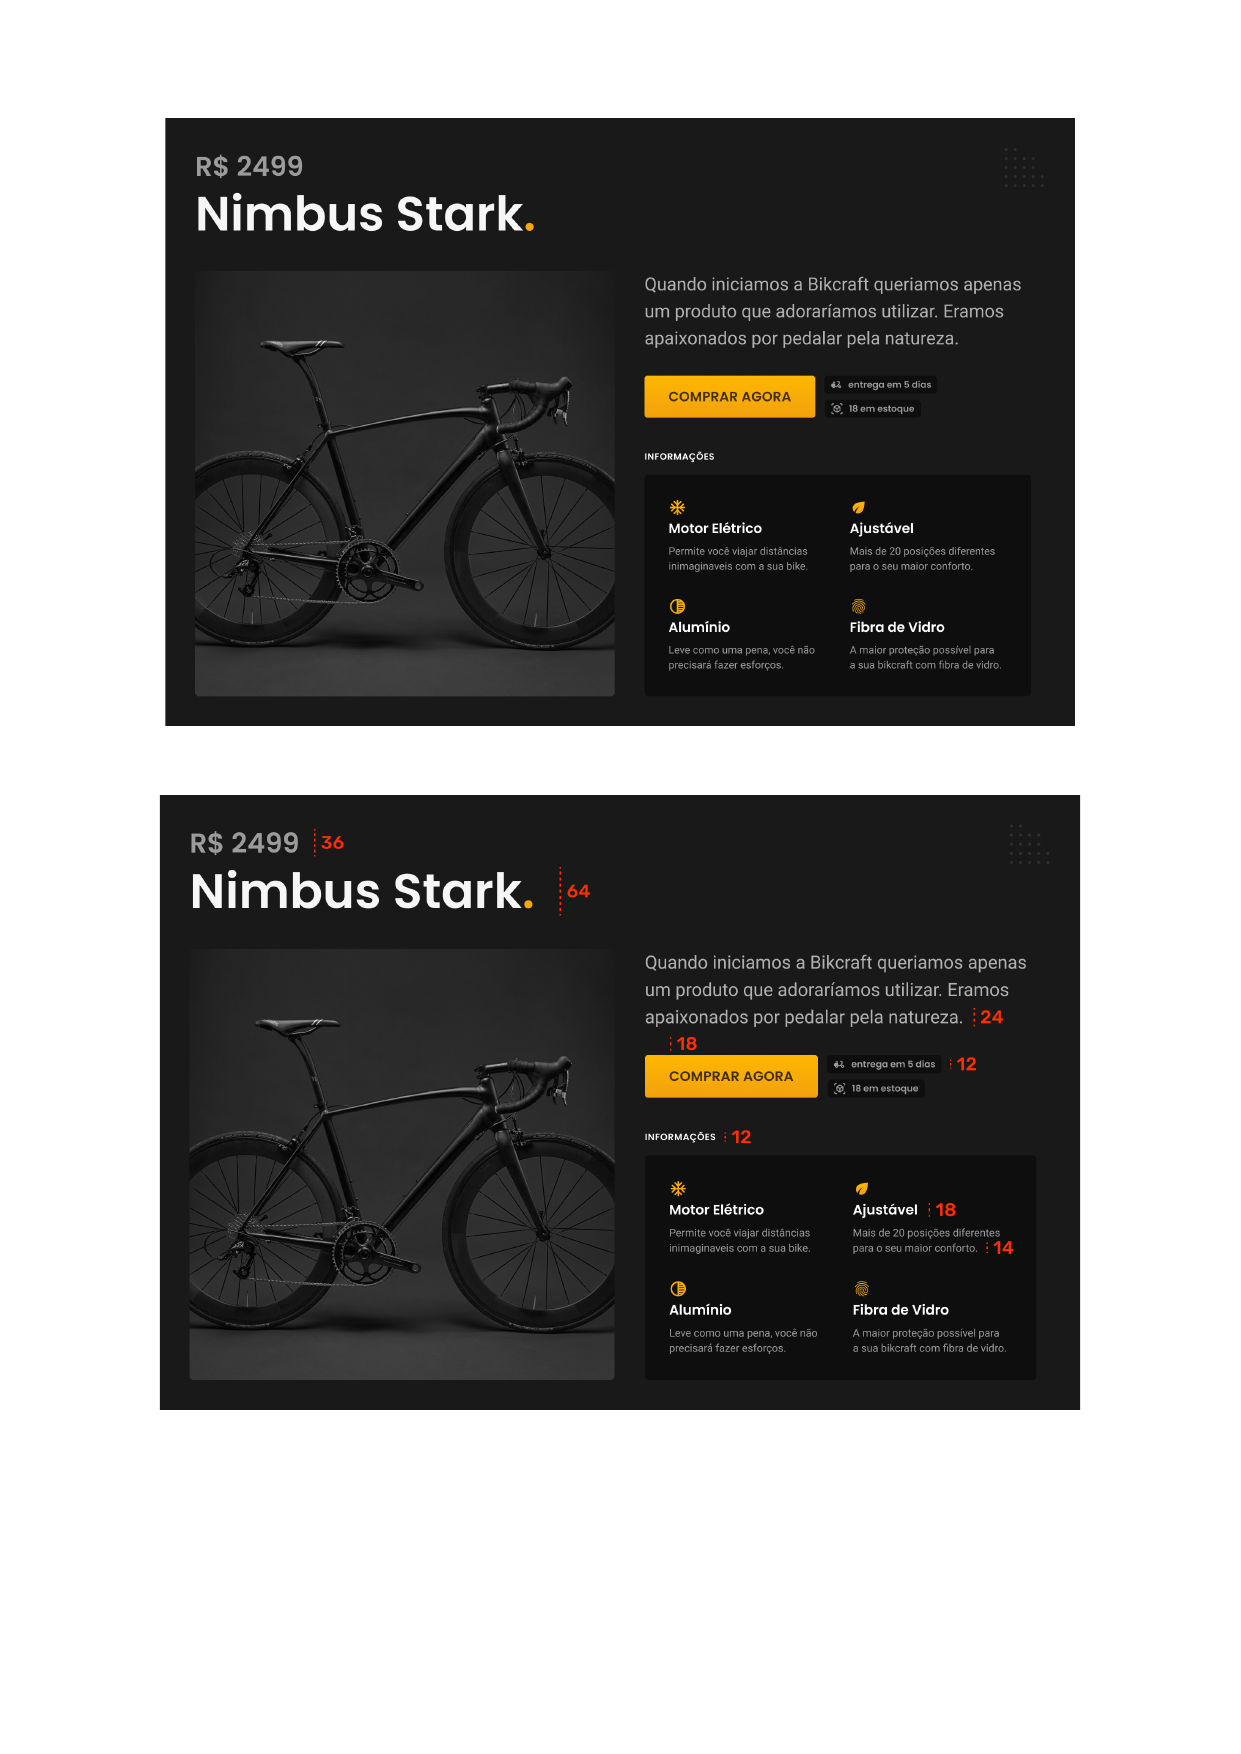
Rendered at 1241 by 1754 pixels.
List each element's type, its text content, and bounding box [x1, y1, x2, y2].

picture [165, 118, 1075, 726]
text Sem uma diferença de tamanho entre os textos, a hierarquia não fica bem definida. [118, 1185, 1122, 1436]
picture [159, 795, 1081, 1410]
